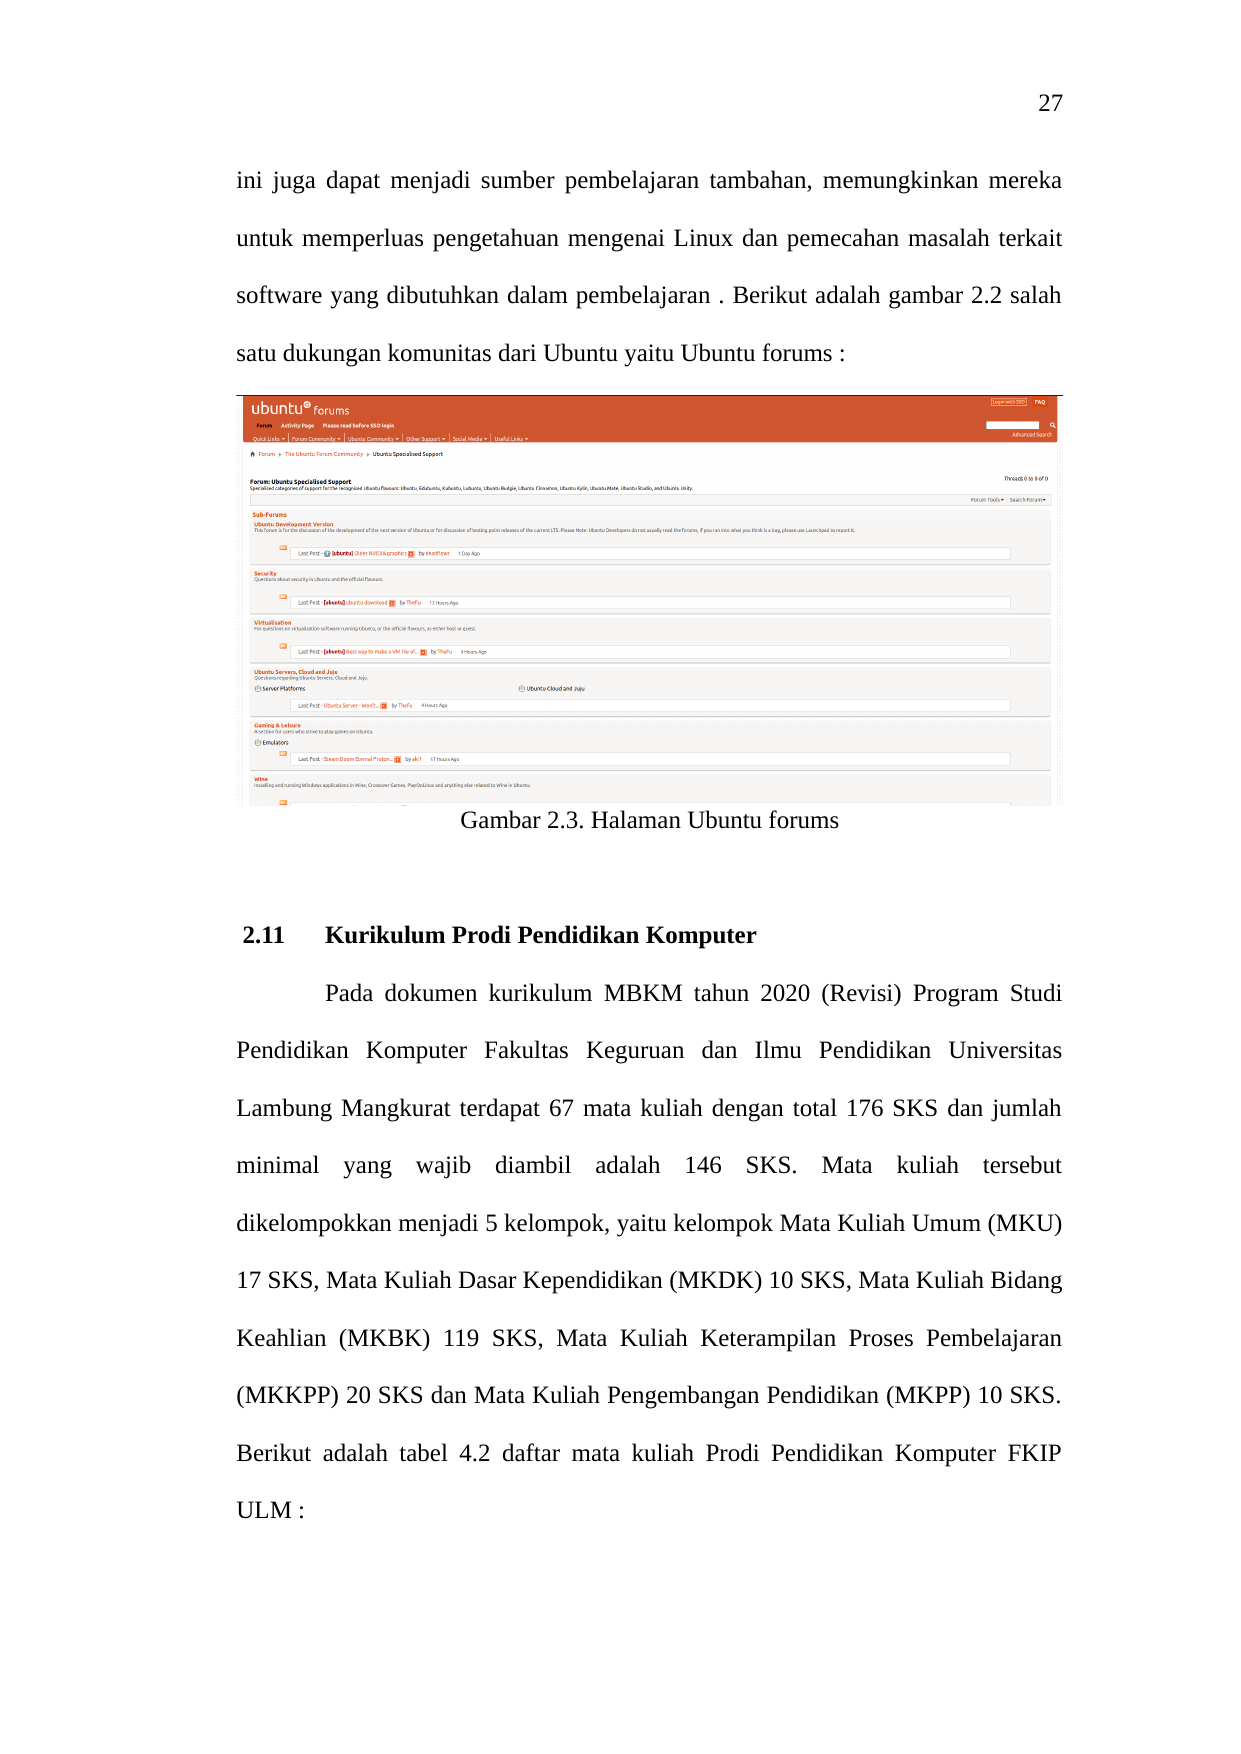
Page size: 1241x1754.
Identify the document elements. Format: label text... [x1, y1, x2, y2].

text Gambar 2.3. Halaman Ubuntu forums [236, 806, 1063, 834]
text Pada dokumen kurikulum MBKM tahun 2020 (Revisi) Program Studi Pendidikan Komputer Fakultas Keguruan dan Ilmu Pendidikan Universitas Lambung Mangkurat terdapat 67 mata kuliah dengan total 176 SKS dan jumlah minimal yang wajib diambil adalah 146 SKS. Mata kuliah tersebut dikelompokkan menjadi 5 kelompok, yaitu kelompok Mata Kuliah Umum (MKU) 17 SKS, Mata Kuliah Dasar Kependidikan (MKDK) 10 SKS, Mata Kuliah Bidang Keahlian (MKBK) 119 SKS, Mata Kuliah Keterampilan Proses Pembelajaran (MKKPP) 20 SKS dan Mata Kuliah Pengembangan Pendidikan (MKPP) 10 SKS. Berikut adalah tabel 4.2 daftar mata kuliah Prodi Pendidikan Komputer FKIP ULM : [236, 978, 1063, 1524]
picture [236, 395, 1063, 806]
text ini juga dapat menjadi sumber pembelajaran tambahan, memungkinkan mereka untuk memperluas pengetahuan mengenai Linux dan pemecahan masalah terkait software yang dibutuhkan dalam pembelajaran . Berikut adalah gambar 2.2 salah satu dukungan komunitas dari Ubuntu yaitu Ubuntu forums : [236, 165, 1063, 367]
subtitle Kurikulum Prodi Pendidikan Komputer [236, 921, 1063, 949]
